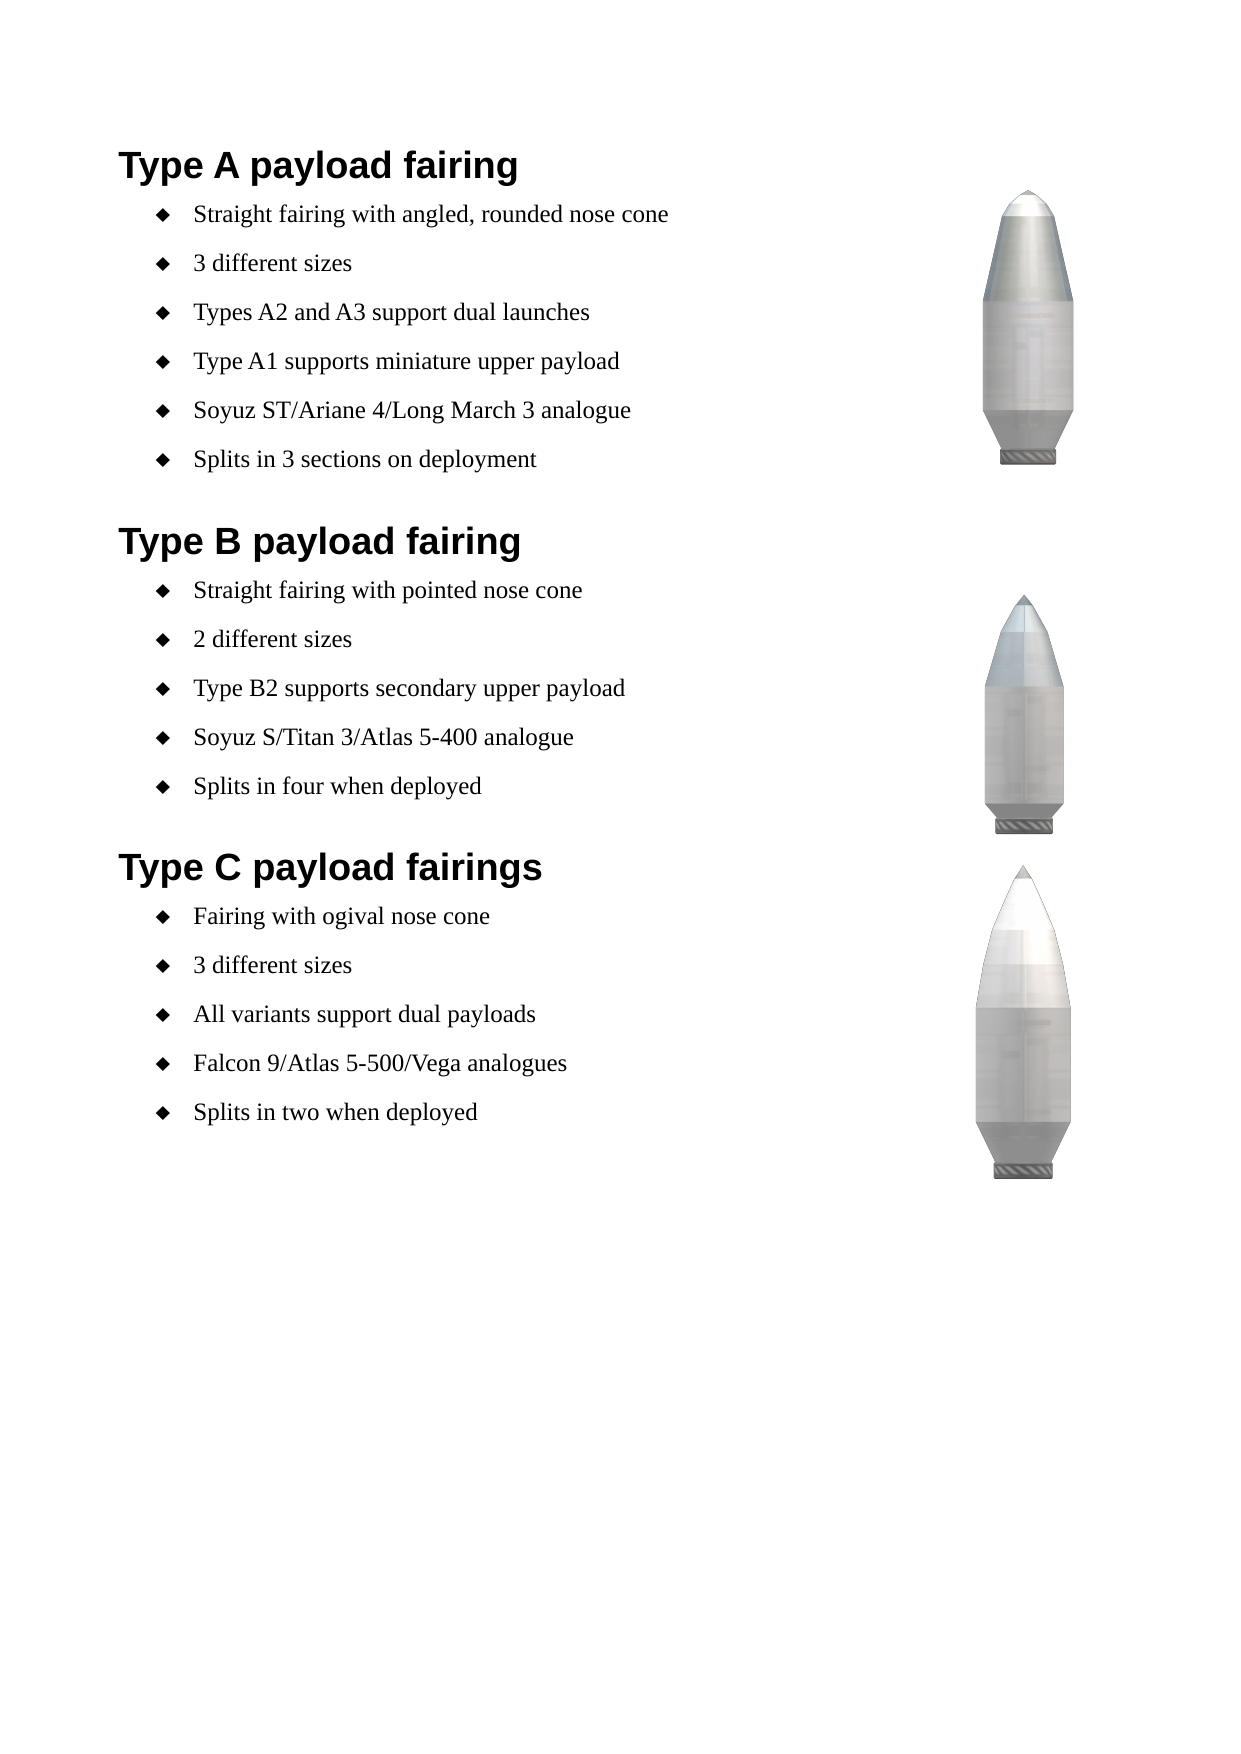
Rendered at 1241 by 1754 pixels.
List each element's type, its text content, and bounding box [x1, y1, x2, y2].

list 3 different sizes [156, 248, 933, 277]
list All variants support dual payloads [156, 999, 925, 1028]
list Types A2 and A3 support dual launches [156, 297, 933, 326]
list Splits in 3 sections on deployment [156, 444, 933, 473]
subtitle Type A payload fairing [118, 143, 933, 187]
subtitle Type B payload fairing [118, 519, 1122, 562]
list 2 different sizes [156, 624, 1122, 653]
list Soyuz ST/Ariane 4/Long March 3 analogue [156, 396, 933, 424]
list Soyuz S/Titan 3/Atlas 5-400 analogue [156, 722, 1122, 751]
list Fairing with ogival nose cone [156, 901, 925, 930]
list Type A1 supports miniature upper payload [156, 346, 933, 375]
list 3 different sizes [156, 950, 925, 979]
picture [925, 820, 1123, 1207]
list Straight fairing with pointed nose cone [156, 575, 1122, 603]
list Straight fairing with angled, rounded nose cone [156, 199, 933, 228]
list Falcon 9/Atlas 5-500/Vega analogues [156, 1048, 925, 1077]
subtitle Type C payload fairings [118, 845, 925, 889]
picture [933, 118, 1123, 490]
list Type B2 supports secondary upper payload [156, 673, 1122, 702]
list Splits in two when deployed [156, 1097, 925, 1126]
list Splits in four when deployed [156, 771, 1122, 800]
